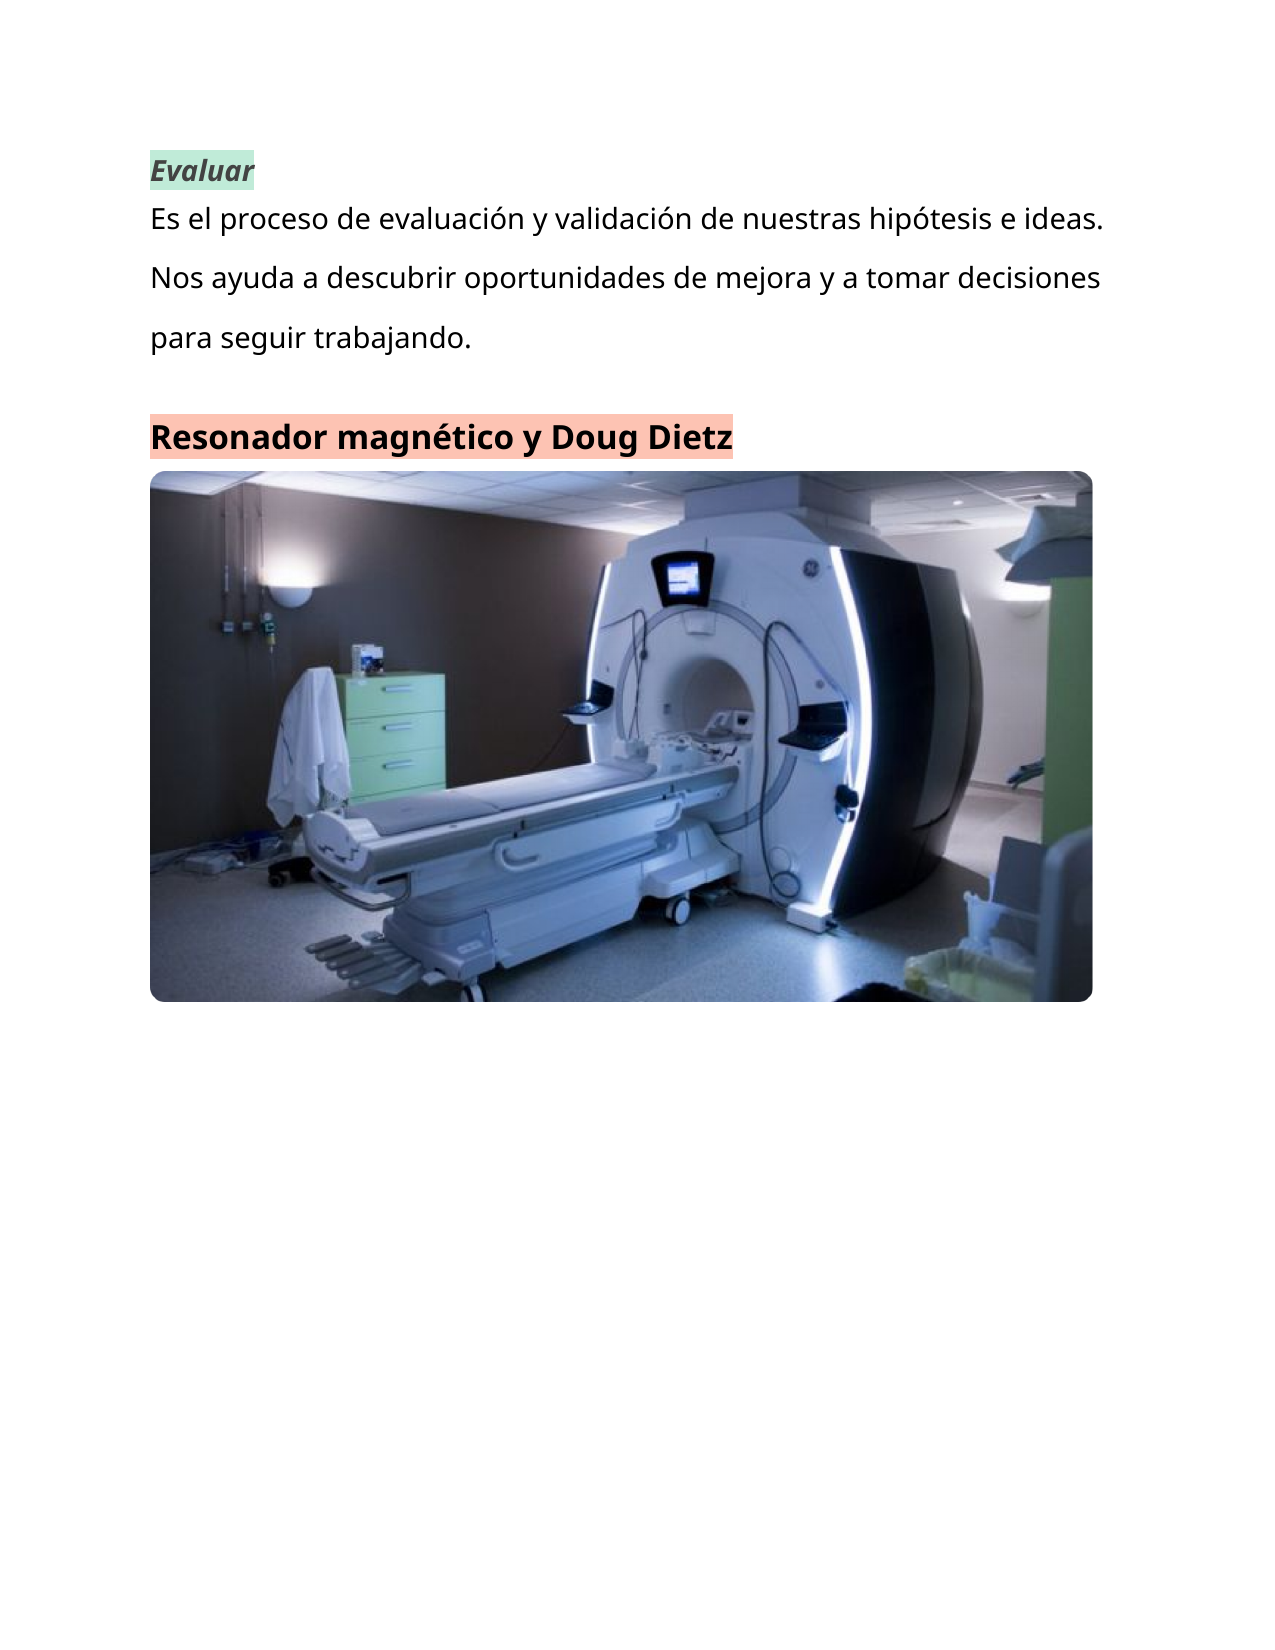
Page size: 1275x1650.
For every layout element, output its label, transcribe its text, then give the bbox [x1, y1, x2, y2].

picture [150, 471, 1093, 1002]
subtitle Evaluar [254, 150, 1125, 190]
subtitle Resonador magnético y Doug Dietz [733, 414, 1125, 459]
text Es el proceso de evaluación y validación de nuestras hipótesis e ideas. Nos ayuda a descubrir oportunidades de mejora y a tomar decisiones para seguir trabajando. [150, 198, 1125, 357]
